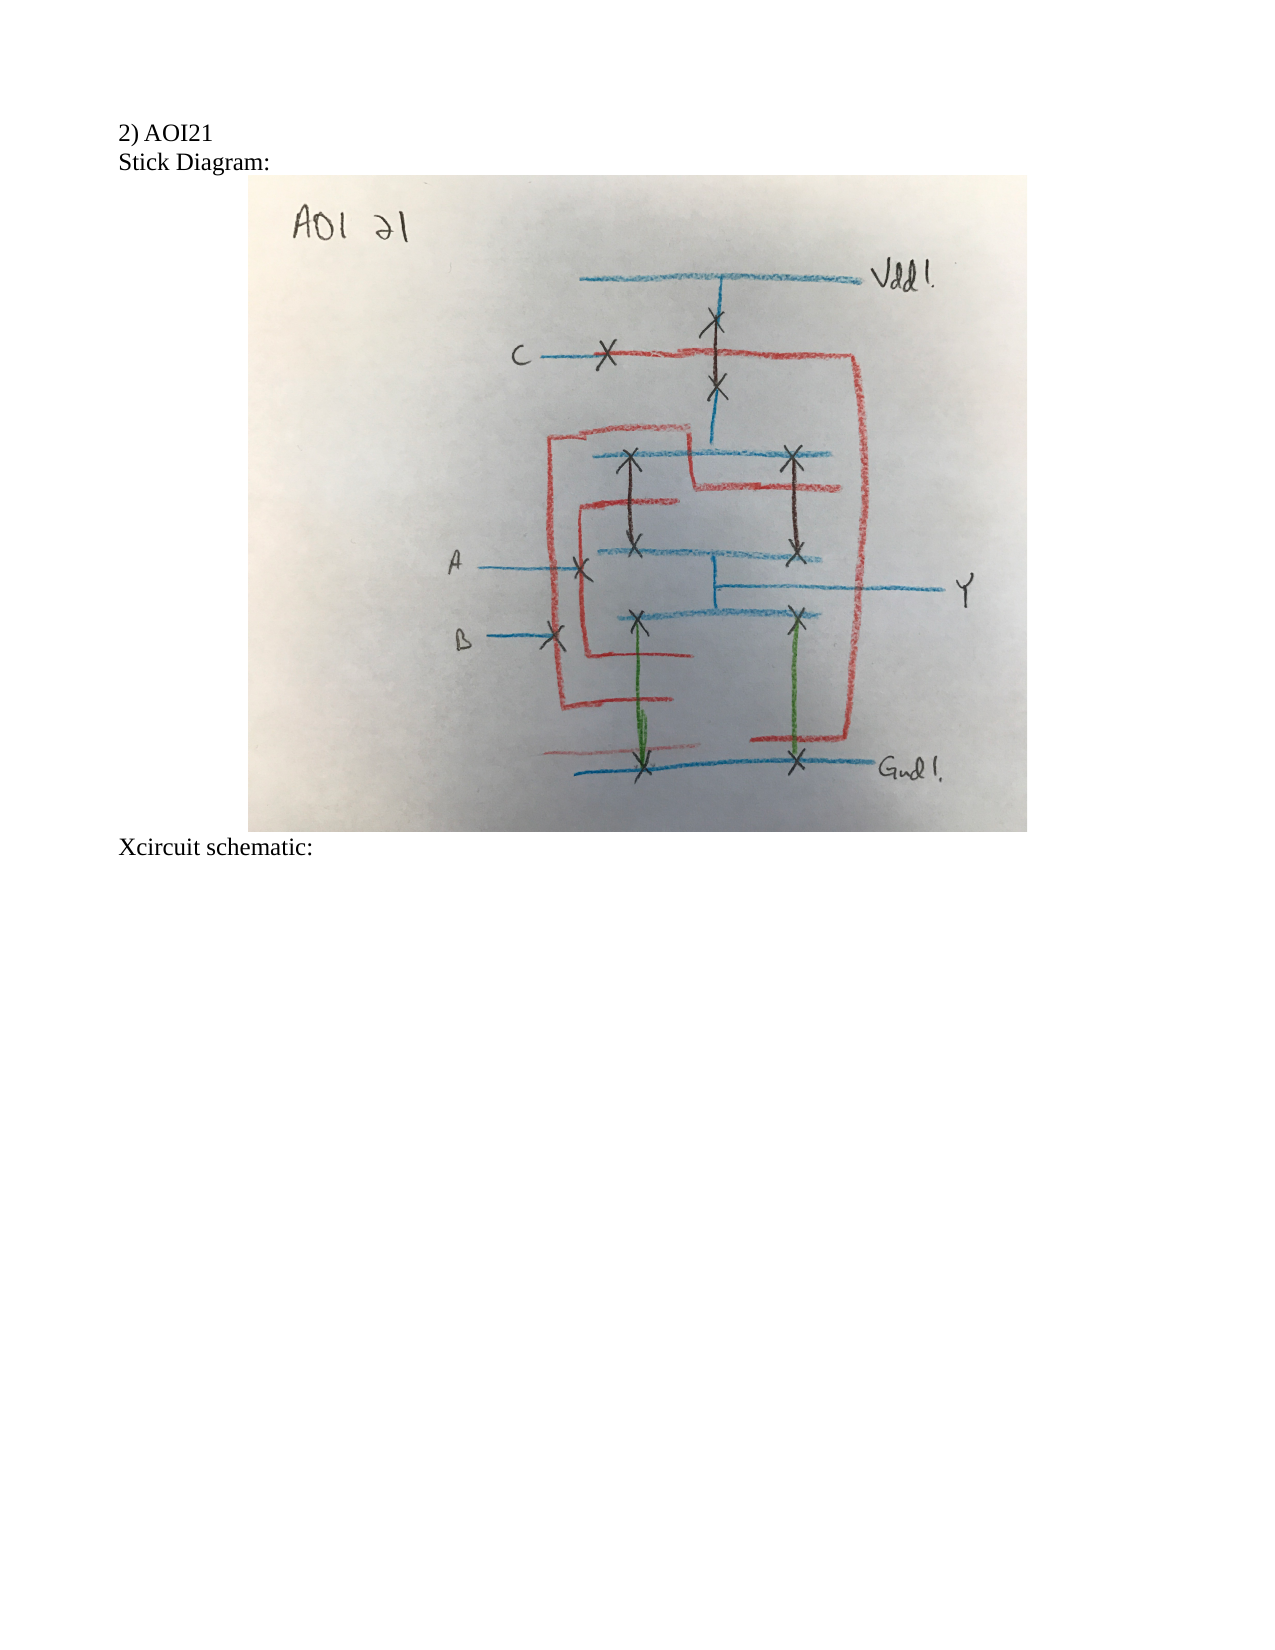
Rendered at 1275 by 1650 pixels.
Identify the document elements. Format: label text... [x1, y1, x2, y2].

text Stick Diagram: [118, 147, 1157, 176]
text 2) AOI21 [118, 118, 1157, 147]
text Xcircuit schematic: [118, 176, 1157, 860]
picture [248, 348, 1028, 694]
